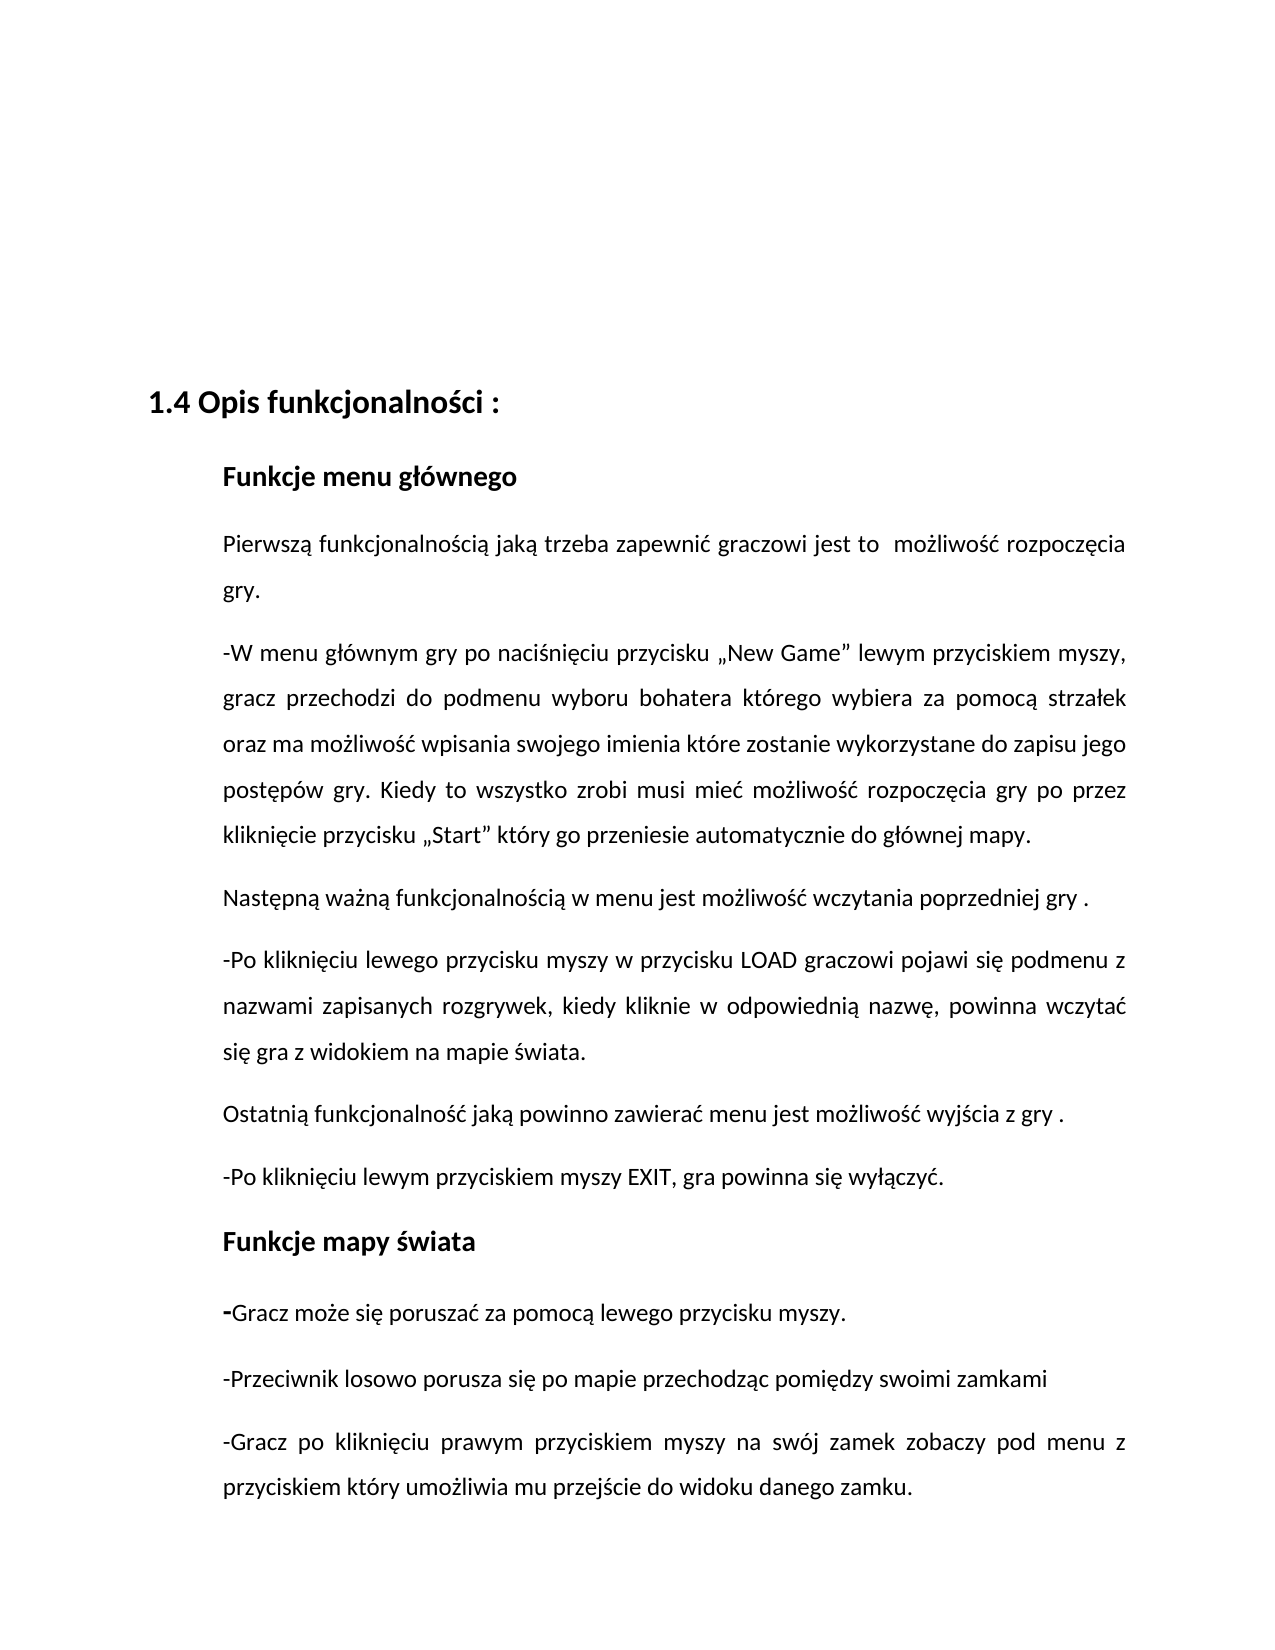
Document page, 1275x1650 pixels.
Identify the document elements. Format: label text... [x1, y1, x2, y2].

text -Po kliknięciu lewego przycisku myszy w przycisku LOAD graczowi pojawi się podmenu z nazwami zapisanych rozgrywek, kiedy kliknie w odpowiednią nazwę, powinna wczytać się gra z widokiem na mapie świata. [223, 944, 1127, 1066]
text Funkcje mapy świata [223, 1223, 1127, 1259]
text -W menu głównym gry po naciśnięciu przycisku „New Game” lewym przyciskiem myszy, gracz przechodzi do podmenu wyboru bohatera którego wybiera za pomocą strzałek oraz ma możliwość wpisania swojego imienia które zostanie wykorzystane do zapisu jego postępów gry. Kiedy to wszystko zrobi musi mieć możliwość rozpoczęcia gry po przez kliknięcie przycisku „Start” który go przeniesie automatycznie do głównej mapy. [223, 637, 1127, 850]
text -Gracz po kliknięciu prawym przyciskiem myszy na swój zamek zobaczy pod menu z przyciskiem który umożliwia mu przejście do widoku danego zamku. [223, 1426, 1127, 1502]
text Następną ważną funkcjonalnością w menu jest możliwość wczytania poprzedniej gry . [223, 882, 1127, 912]
text 1.4 Opis funkcjonalności : [148, 381, 1127, 421]
text Funkcje menu głównego [223, 458, 1127, 494]
text -Gracz może się poruszać za pomocą lewego przycisku myszy. [223, 1293, 1127, 1329]
text -Przeciwnik losowo porusza się po mapie przechodząc pomiędzy swoimi zamkami [223, 1363, 1127, 1394]
text Ostatnią funkcjonalność jaką powinno zawierać menu jest możliwość wyjścia z gry . [223, 1098, 1127, 1129]
text Pierwszą funkcjonalnością jaką trzeba zapewnić graczowi jest to możliwość rozpoczęcia gry. [223, 528, 1127, 605]
text -Po kliknięciu lewym przyciskiem myszy EXIT, gra powinna się wyłączyć. [223, 1161, 1127, 1191]
